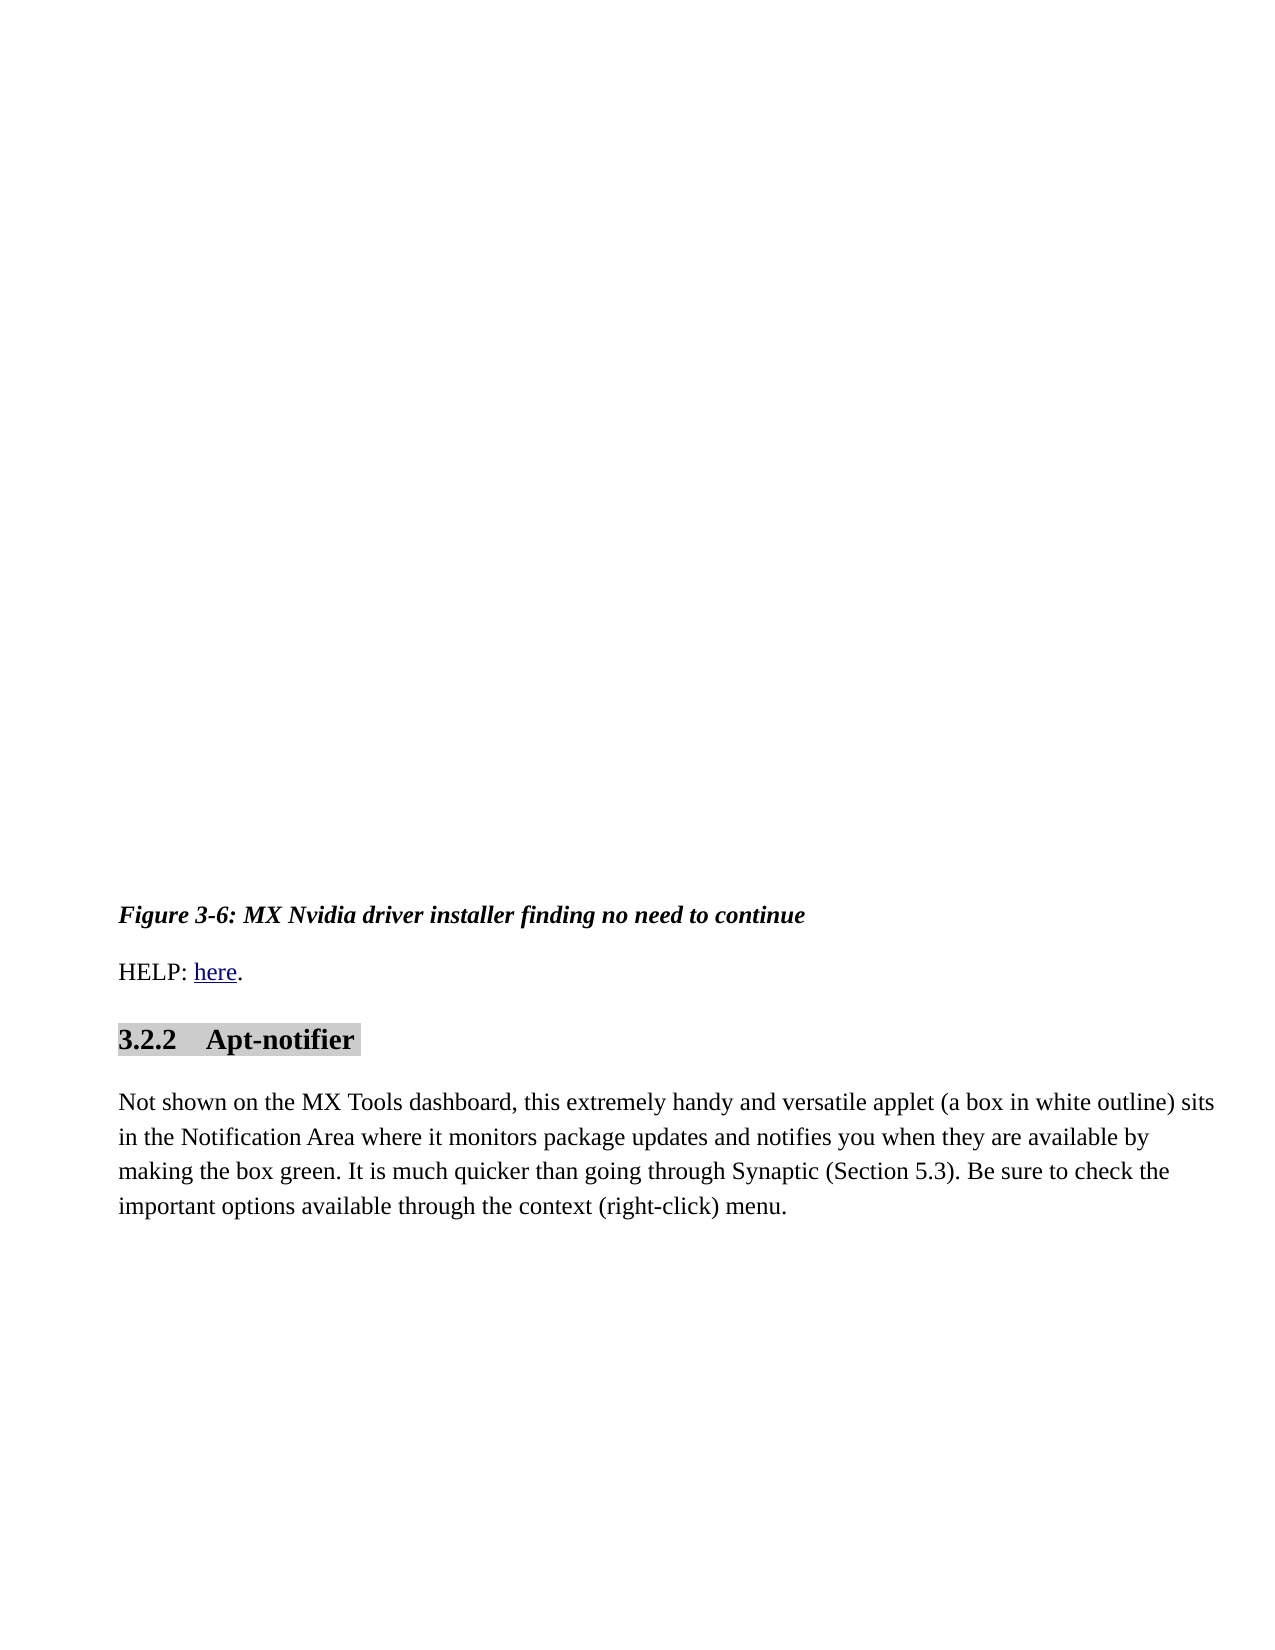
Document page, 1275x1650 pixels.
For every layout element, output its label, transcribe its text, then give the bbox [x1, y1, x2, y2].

text HELP: here. [118, 957, 1216, 986]
subtitle 3.2.2 Apt-notifier [118, 1022, 1216, 1056]
text Figure 3-6: MX Nvidia driver installer finding no need to continue [118, 900, 1216, 929]
text Not shown on the MX Tools dashboard, this extremely handy and versatile applet (a box in white outline) sits in the Notification Area where it monitors package updates and notifies you when they are available by making the box green. It is much quicker than going through Synaptic (Section 5.3). Be sure to check the important options available through the context (right-click) menu. [118, 1087, 1216, 1219]
